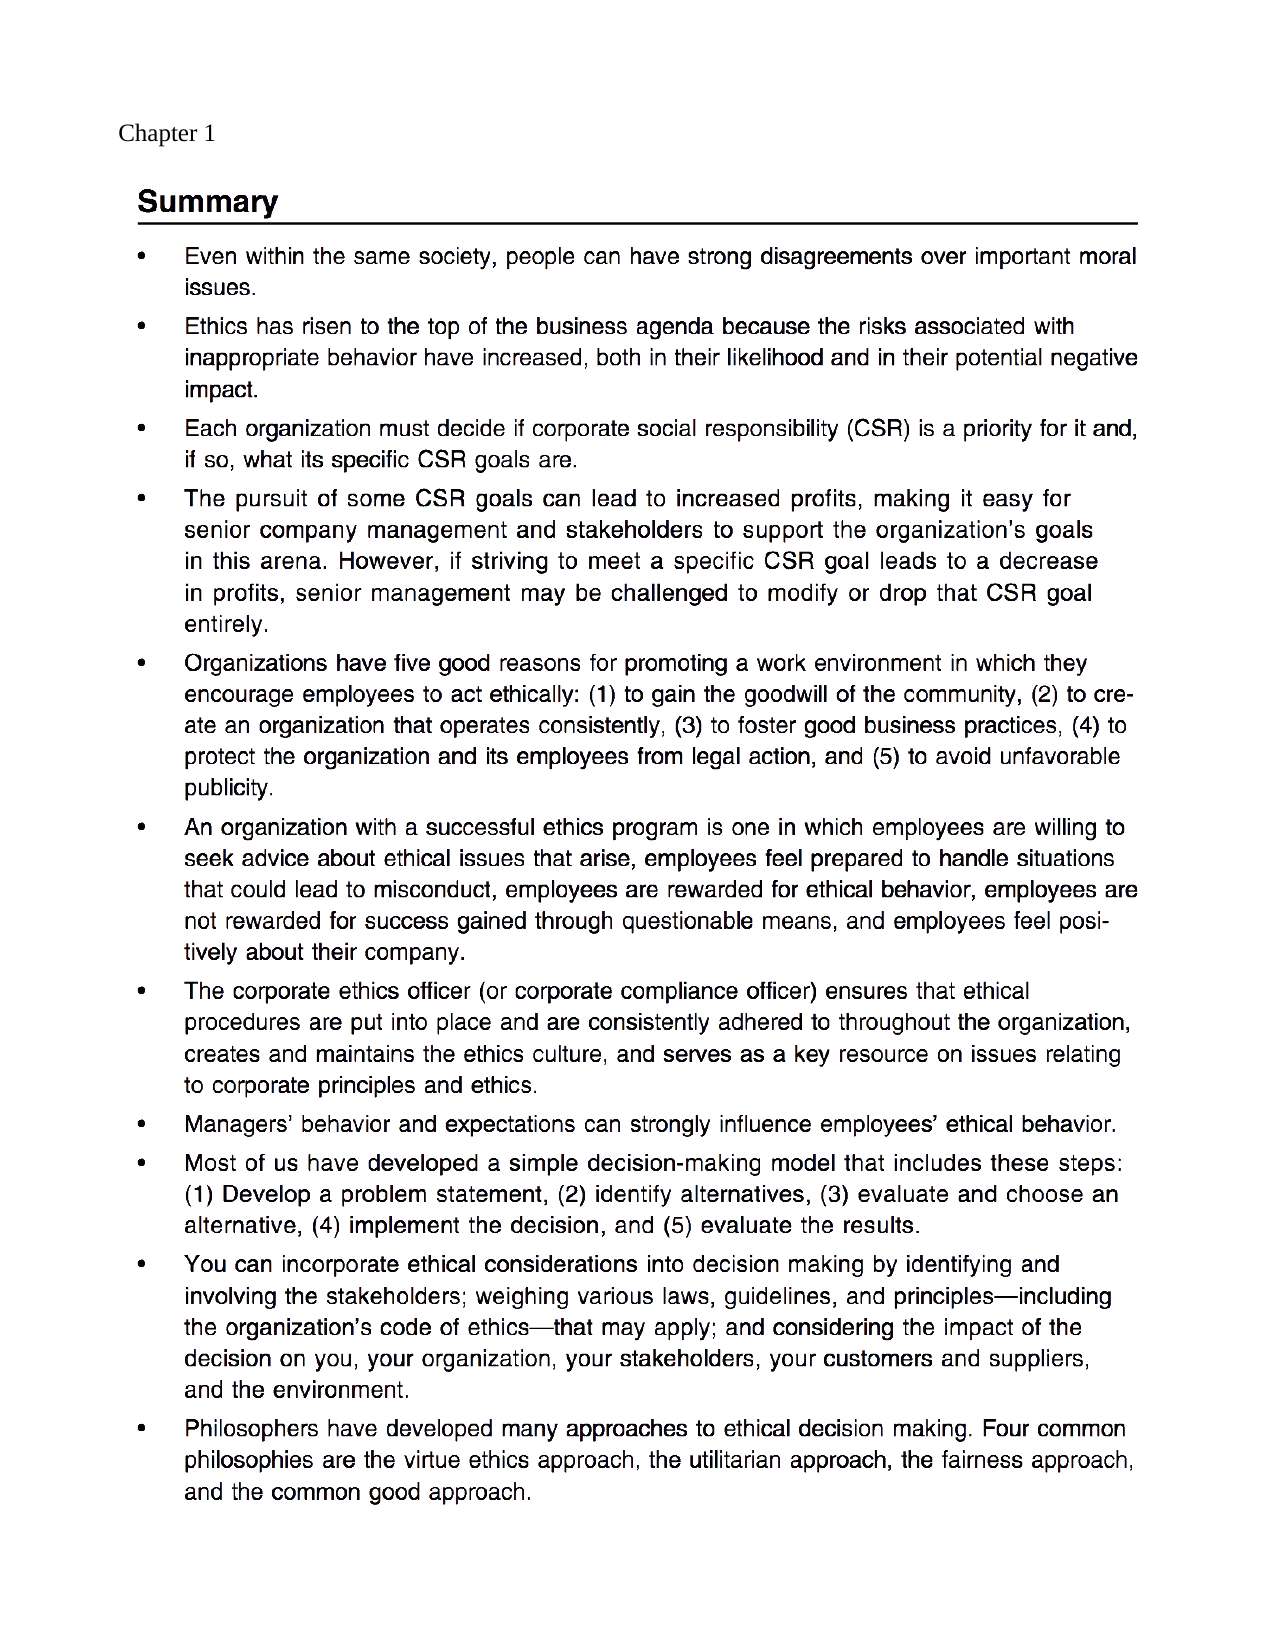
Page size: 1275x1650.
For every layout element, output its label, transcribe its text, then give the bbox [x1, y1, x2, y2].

picture [118, 160, 1157, 1533]
text Chapter 1 [118, 118, 1157, 147]
